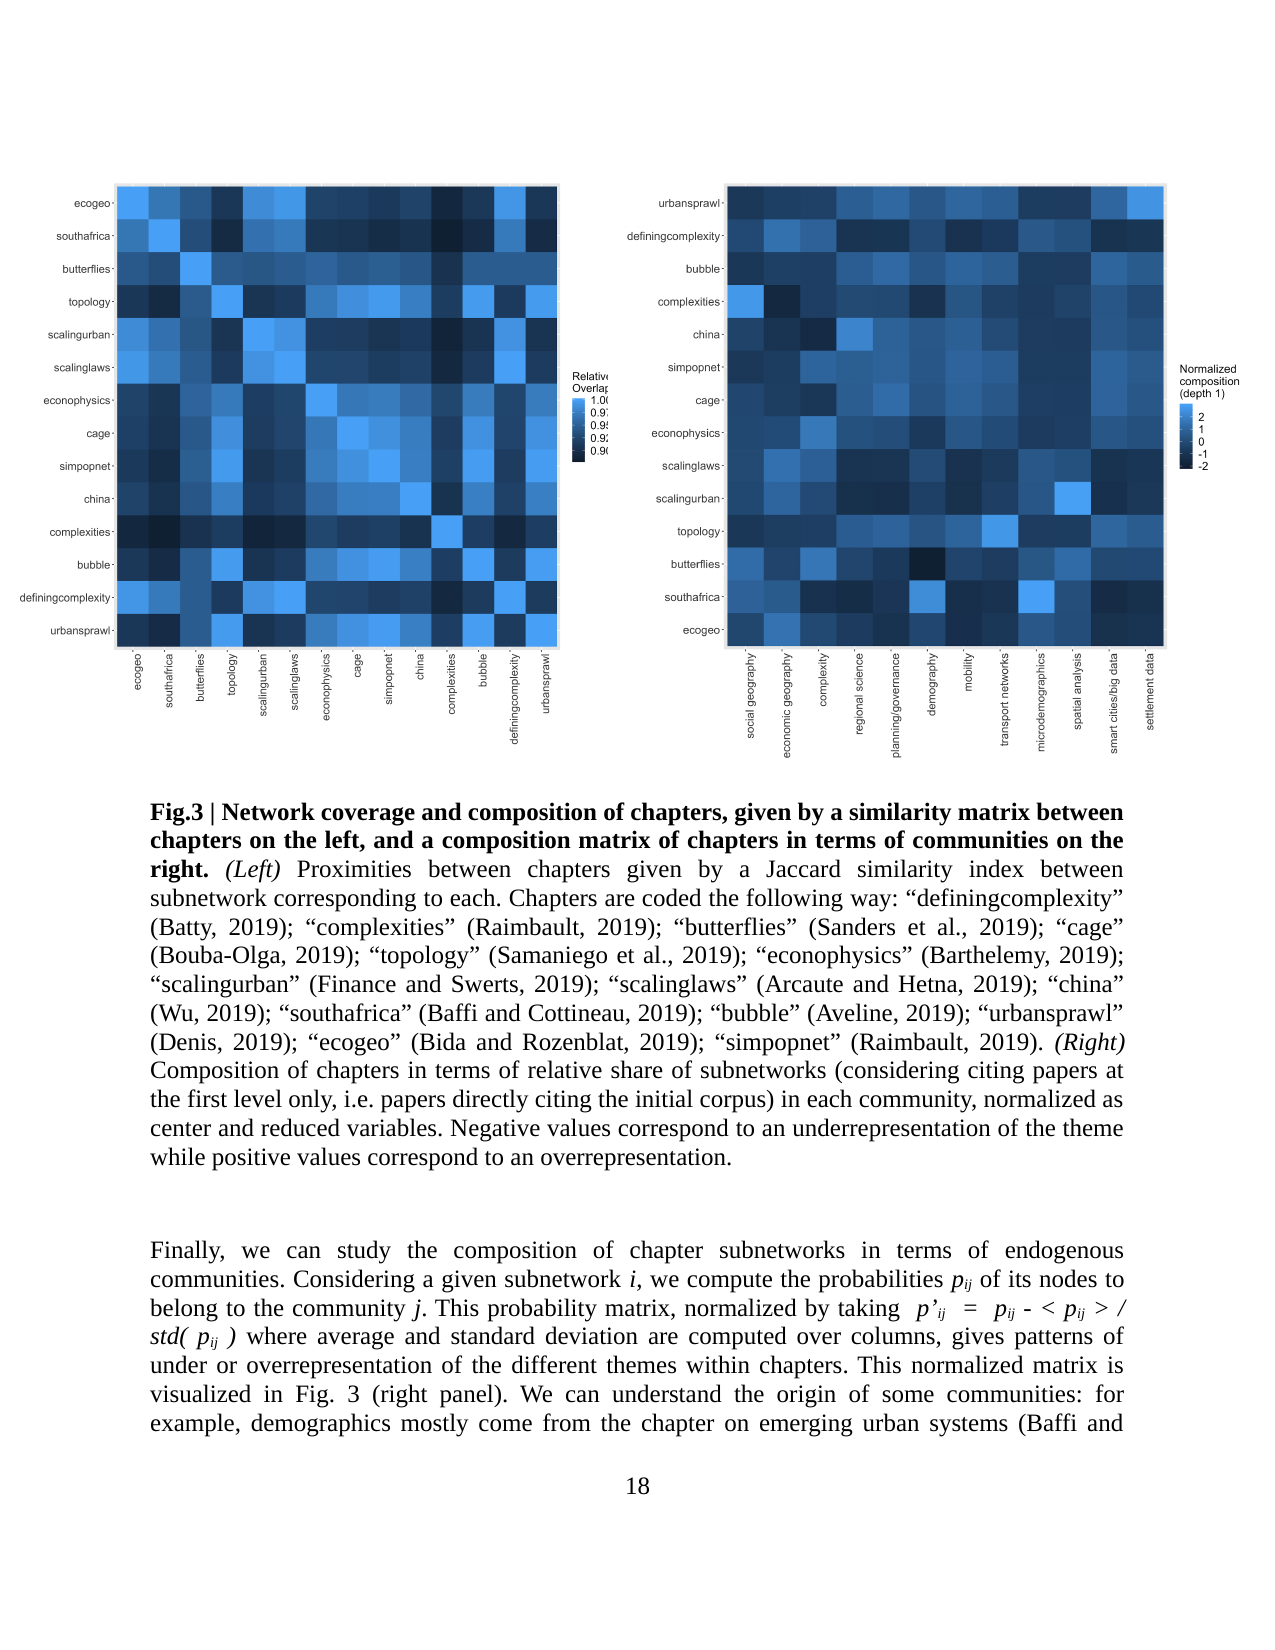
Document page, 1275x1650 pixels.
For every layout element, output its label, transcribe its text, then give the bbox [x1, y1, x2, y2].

text [150, 150, 1125, 179]
text Fig.3 | Network coverage and composition of chapters, given by a similarity matrix between chapters on the left, and a composition matrix of chapters in terms of communities on the right. (Left) Proximities between chapters given by a Jaccard similarity index between subnetwork corresponding to each. Chapters are coded the following way: “definingcomplexity” (Batty, 2019); “complexities” (Raimbault, 2019); “butterflies” (Sanders et al., 2019); “cage” (Bouba-Olga, 2019); “topology” (Samaniego et al., 2019); “econophysics” (Barthelemy, 2019); “scalingurban” (Finance and Swerts, 2019); “scalinglaws” (Arcaute and Hetna, 2019); “china” (Wu, 2019); “southafrica” (Baffi and Cottineau, 2019); “bubble” (Aveline, 2019); “urbansprawl” (Denis, 2019); “ecogeo” (Bida and Rozenblat, 2019); “simpopnet” (Raimbault, 2019). (Right) Composition of chapters in terms of relative share of subnetworks (considering citing papers at the first level only, i.e. papers directly citing the initial corpus) in each community, normalized as center and reduced variables. Negative values correspond to an underrepresentation of the theme while positive values correspond to an overrepresentation. [150, 764, 1125, 1171]
text Finally, we can study the composition of chapter subnetworks in terms of endogenous communities. Considering a given subnetwork i, we compute the probabilities pij of its nodes to belong to the community j. This probability matrix, normalized by taking p’ij = pij - < pij > / std( pij ) where average and standard deviation are computed over columns, gives patterns of under or overrepresentation of the different themes within chapters. This normalized matrix is visualized in Fig. 3 (right panel). We can understand the origin of some communities: for example, demographics mostly come from the chapter on emerging urban systems (Baffi and [150, 1235, 1125, 1436]
picture [0, 179, 1248, 778]
